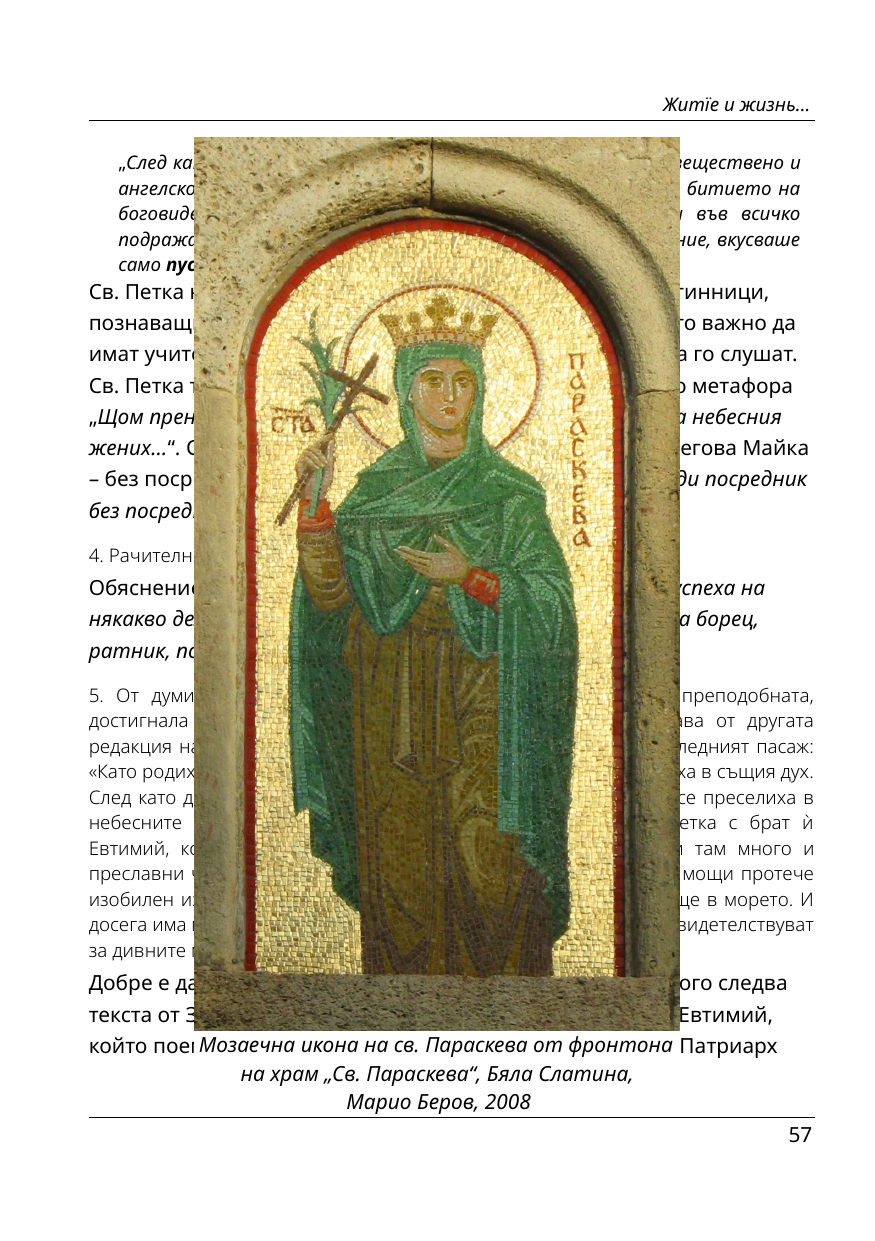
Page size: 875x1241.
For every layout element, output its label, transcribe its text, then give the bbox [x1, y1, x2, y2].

text 4. Рачителница, рачител – ревнителка, ревнител. [88, 542, 194, 567]
text 5. От думите «Понеже бяха такива и добротворци…» до «А преподобната, достигнала пустинята…» текстът, както вече казах, се различава от другата редакция на Житието, издадена от Қалужняцки, където се чете следният пасаж: «Като родиха тази добра и чиста гълъбица Христова, те я възпитаха в същия дух. След като добре и несъблазнено я наставиха в божия закон, те се преселиха в небесните обители, като оставиха за наследници на дома Петка с брат ѝ Евтимий, който по-късно стана епископ на Мадит и извърши там много и преславни чудеса. След смъртта му от неговите славни и дивни мощи протече изобилен извор от миро, голяма река, изтичаща на едно пъприще в морето. И досега има много свидетелства за неговата чудодейна сила и те свидетелствуват за дивните му чудеса и деяния.» [88, 682, 194, 963]
text Добре е да напомним, че преводът на проф. Иванова строго следва текста от ЗС. Според творбата св. Петка има брат, на име Евтимий, който поема по подобен път и става мадитиски епископ. Патриарх Евтимий му отделя подобаващо място. Трябва да се отбележи обаче, че от изследването на Е. Минева става ясно, че едва ли Евтимий Мадитски и Петка са били брат и сестра. [88, 968, 194, 1059]
text „След като бе получила пустинята, тя прекарваше там невеществено и ангелско житие, подражаваше, без да отстъпва в нищо, на битието на боговидеца Илия, или, казано по-точно, чрез живота си във всичко подражаваше на Кръстителя; измъчваше се чрез пост и бдение, вкусваше само пустинна трева, а и нея – оскъдно и рядко;“ [118, 149, 194, 277]
text „След като бе получила пустинята, тя прекарваше там невеществено и ангелско житие, подражаваше, без да отстъпва в нищо, на битието на боговидеца Илия, или, казано по-точно, чрез живота си във всичко подражаваше на Кръстителя; измъчваше се чрез пост и бдение, вкусваше само пустинна трева, а и нея – оскъдно и рядко;“ [680, 149, 803, 277]
text Обяснението в БТР 1994 е следното: Горещ застъпник за успеха на някакво дело или предприятие; радетел. Други синоними са борец, ратник, поборник, апостол, стороннинк – БСН 1987. [88, 573, 194, 664]
text Св. Петка няма учител. Всички посветени и осъзнати пустинници, познаващи учението, винаги търсят учител, за тях е много важно да имат учител, комуто да се подчиняват, да ги напътства, да го слушат. Св. Петка търси единствено Жениха, макар това да е само метафора „Щом пренебрегна всички прелести на света и се обручи за небесния жених…“. Св. Петка общува направо с Жениха и Светата негова Майка – без посредници „И на нас, водачите на стадото, ти бъди посредник без посредничество“. [88, 277, 194, 524]
picture [194, 137, 680, 1031]
text 5. От думите «Понеже бяха такива и добротворци…» до «А преподобната, достигнала пустинята…» текстът, както вече казах, се различава от другата редакция на Житието, издадена от Қалужняцки, където се чете следният пасаж: «Като родиха тази добра и чиста гълъбица Христова, те я възпитаха в същия дух. След като добре и несъблазнено я наставиха в божия закон, те се преселиха в небесните обители, като оставиха за наследници на дома Петка с брат ѝ Евтимий, който по-късно стана епископ на Мадит и извърши там много и преславни чудеса. След смъртта му от неговите славни и дивни мощи протече изобилен извор от миро, голяма река, изтичаща на едно пъприще в морето. И досега има много свидетелства за неговата чудодейна сила и те свидетелствуват за дивните му чудеса и деяния.» [680, 682, 815, 963]
text Добре е да напомним, че преводът на проф. Иванова строго следва текста от ЗС. Според творбата св. Петка има брат, на име Евтимий, който поема по подобен път и става мадитиски епископ. Патриарх Евтимий му отделя подобаващо място. Трябва да се отбележи обаче, че от изследването на Е. Минева става ясно, че едва ли Евтимий Мадитски и Петка са били брат и сестра. [680, 968, 815, 1059]
text Обяснението в БТР 1994 е следното: Горещ застъпник за успеха на някакво дело или предприятие; радетел. Други синоними са борец, ратник, поборник, апостол, стороннинк – БСН 1987. [680, 573, 815, 664]
text Св. Петка няма учител. Всички посветени и осъзнати пустинници, познаващи учението, винаги търсят учител, за тях е много важно да имат учител, комуто да се подчиняват, да ги напътства, да го слушат. Св. Петка търси единствено Жениха, макар това да е само метафора „Щом пренебрегна всички прелести на света и се обручи за небесния жених…“. Св. Петка общува направо с Жениха и Светата негова Майка – без посредници „И на нас, водачите на стадото, ти бъди посредник без посредничество“. [680, 277, 815, 524]
text Mозаечна икона на св. Параскева от фронтона на храм „Св. Параскева“, Бяла Слатина, Марио Беров, 2008 [194, 1031, 680, 1116]
text 4. Рачителница, рачител – ревнителка, ревнител. [680, 542, 815, 567]
